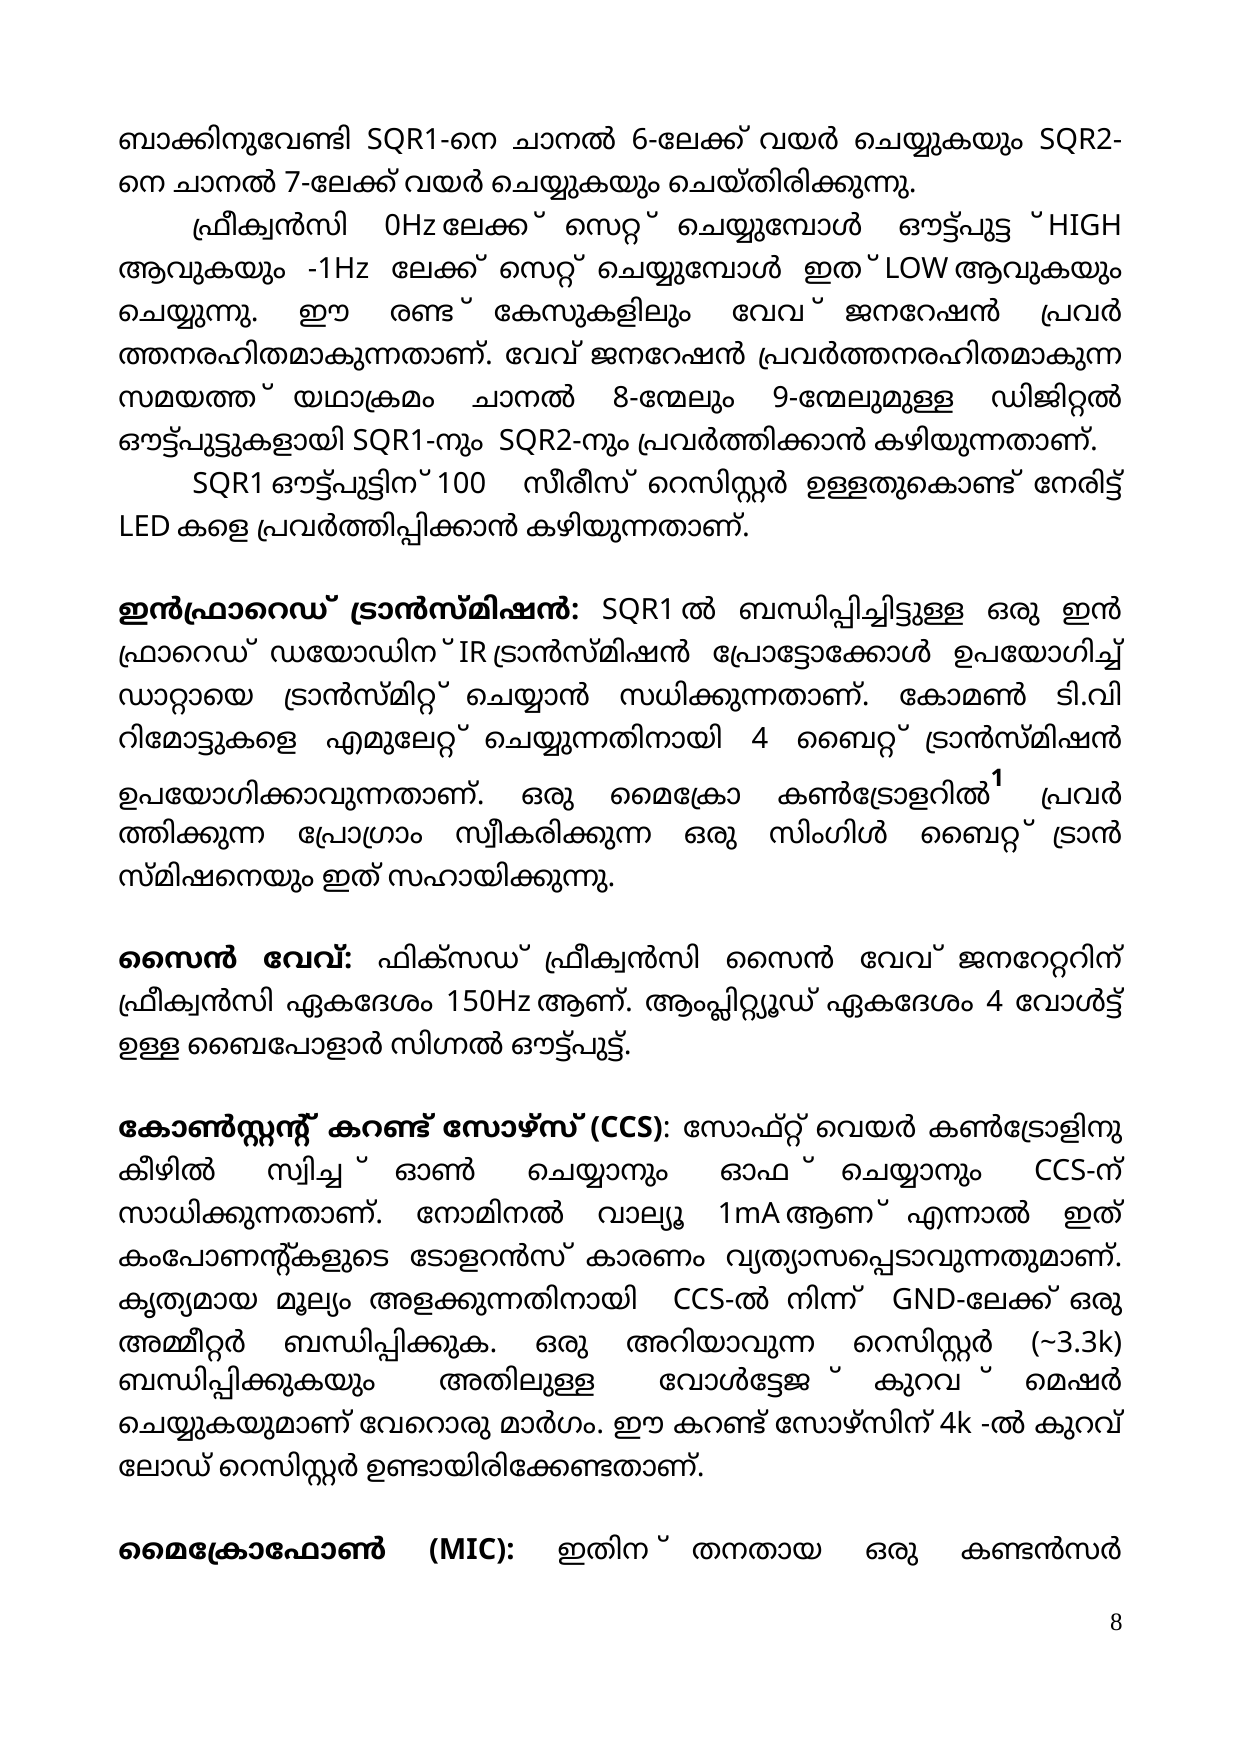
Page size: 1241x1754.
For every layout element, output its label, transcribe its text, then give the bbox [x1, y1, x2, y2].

text മൈക്രോഫോണ്‍ (MIC): ഇതിന് തനതായ ഒരു കണ്ടന്‍സര്‍ [118, 1528, 1122, 1571]
text സൈന്‍ വേവ്: ഫിക്സഡ് ഫ്രീക്വന്‍സി സൈന്‍ വേവ് ജനറേറ്ററിന് ഫ്രീക്വന്‍സി ഏകദേശം 150Hzആണ്. ആംപ്ലിറ്റ്യൂഡ് ഏകദേശം 4 വോള്‍ട്ട് ഉള്ള ബൈപോളാര്‍ സിഗ്നല്‍ ഔട്ട്പുട്ട്. [118, 938, 1122, 1067]
text SQR1ഔട്ട്പുട്ടിന് 100 സീരീസ് റെസിസ്റ്റര്‍ ഉള്ളതുകൊണ്ട് നേരിട്ട് LEDകളെ പ്രവര്‍ത്തിപ്പിക്കാന്‍ കഴിയുന്നതാണ്. [118, 462, 1122, 548]
text ഇന്‍ഫ്രാറെഡ് ട്രാന്‍സ്മിഷന്‍: SQR1ല്‍ ബന്ധിപ്പിച്ചിട്ടുള്ള ഒരു ഇന്‍ഫ്രാറെഡ് ഡയോഡിന് IRട്രാന്‍സ്മിഷന്‍ പ്രോട്ടോക്കോള്‍ ഉപയോഗിച്ച് ഡാറ്റായെ ട്രാന്‍സ്മിറ്റ് ചെയ്യാന്‍ സധിക്കുന്നതാണ്. കോമണ്‍ ടി.വി റിമോട്ടുകളെ എമുലേറ്റ് ചെയ്യുന്നതിനായി 4 ബൈറ്റ് ട്രാന്‍സ്മിഷന്‍ ഉപയോഗിക്കാവുന്നതാണ്. ഒരു മൈക്രോ കണ്‍ട്രോളറില്‍1 പ്രവര്‍ത്തിക്കുന്ന പ്രോഗ്രാം സ്വീകരിക്കുന്ന ഒരു സിംഗിള്‍ ബൈറ്റ് ട്രാന്‍സ്മിഷനെയും ഇത് സഹായിക്കുന്നു. [118, 588, 1122, 898]
text ബാക്കിനുവേണ്ടി SQR1-നെ ചാനല്‍ 6-ലേക്ക് വയര്‍ ചെയ്യുകയും SQR2-നെ ചാനല്‍ 7-ലേക്ക് വയര്‍ ചെയ്യുകയും ചെയ്തിരിക്കുന്നു. [118, 118, 1122, 204]
text കോണ്‍സ്റ്റന്റ് കറണ്ട് സോഴ്സ് (CCS): സോഫ്റ്റ് വെയര്‍ കണ്‍ട്രോളിനു കീഴില്‍ സ്വിച്ച് ഓണ്‍ ചെയ്യാനും ഓഫ് ചെയ്യാനും CCS-ന് സാധിക്കുന്നതാണ്. നോമിനല്‍ വാല്യൂ 1mAആണ് എന്നാല്‍ ഇത് കംപോണന്റ്കളുടെ ടോളറന്‍സ് കാരണം വ്യത്യാസപ്പെടാവുന്നതുമാണ്. കൃത്യമായ മൂല്യം അളക്കുന്നതിനായി CCS-ല്‍ നിന്ന് GND-ലേക്ക് ഒരു അമ്മീറ്റര്‍ ബന്ധിപ്പിക്കുക. ഒരു അറിയാവുന്ന റെസിസ്റ്റര്‍ (~3.3k) ബന്ധിപ്പിക്കുകയും അതിലുള്ള വോള്‍ട്ടേജ് കുറവ് മെഷര്‍ ചെയ്യുകയുമാണ് വേറൊരു മാര്‍ഗം. ഈ കറണ്ട് സോഴ്സിന് 4k -ല്‍ കുറവ് ലോഡ് റെസിസ്റ്റര്‍ ഉണ്ടായിരിക്കേണ്ടതാണ്. [118, 1106, 1122, 1488]
text ഫ്രീക്വന്‍സി 0Hzലേക്ക് സെറ്റ് ചെയ്യുമ്പോള്‍ ഔട്ട്പുട്ട് HIGH ആവുകയും -1Hz ലേക്ക് സെറ്റ് ചെയ്യുമ്പോള്‍ ഇത് LOWആവുകയും ചെയ്യുന്നു. ഈ രണ്ട് കേസുകളിലും വേവ് ജനറേഷന്‍ പ്രവര്‍ത്തനരഹിതമാകുന്നതാണ്. വേവ് ജനറേഷന്‍ പ്രവര്‍ത്തനരഹിതമാകുന്ന സമയത്ത് യഥാക്രമം ചാനല്‍ 8-ന്മേലും 9-ന്മേലുമുള്ള ഡിജിറ്റല്‍ ഔട്ട്പുട്ടുകളായി SQR1-നും SQR2-നും പ്രവര്‍ത്തിക്കാന്‍ കഴിയുന്നതാണ്. [118, 204, 1122, 462]
